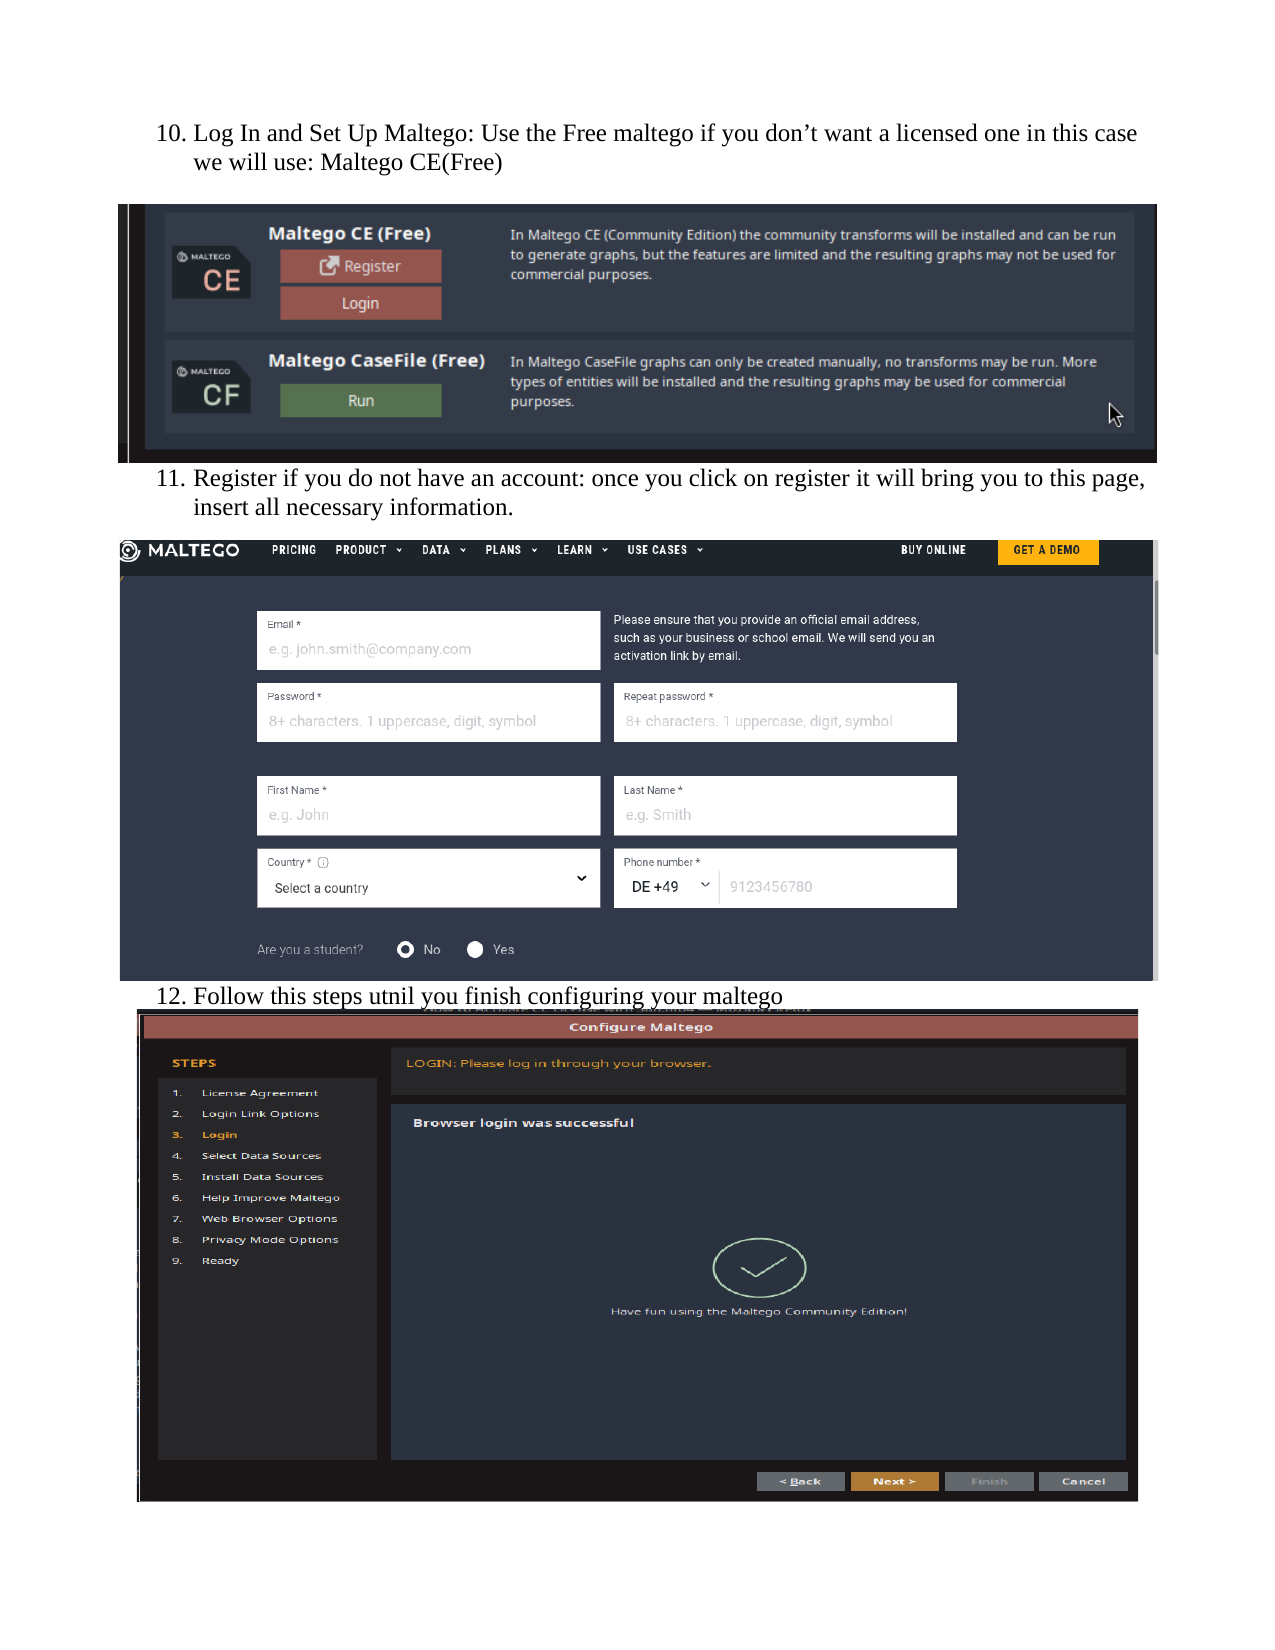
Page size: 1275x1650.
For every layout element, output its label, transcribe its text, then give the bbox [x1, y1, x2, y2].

picture [118, 204, 1157, 463]
list Register if you do not have an account: once you click on register it will bring you to this page, insert all necessary information. [156, 463, 1157, 520]
list [156, 520, 1157, 540]
list Log In and Set Up Maltego: Use the Free maltego if you don’t want a licensed one in this case we will use: Maltego CE(Free) [156, 118, 1157, 176]
picture [119, 540, 1159, 981]
picture [136, 1009, 1139, 1502]
list Follow this steps utnil you finish configuring your maltego [156, 981, 1157, 1010]
